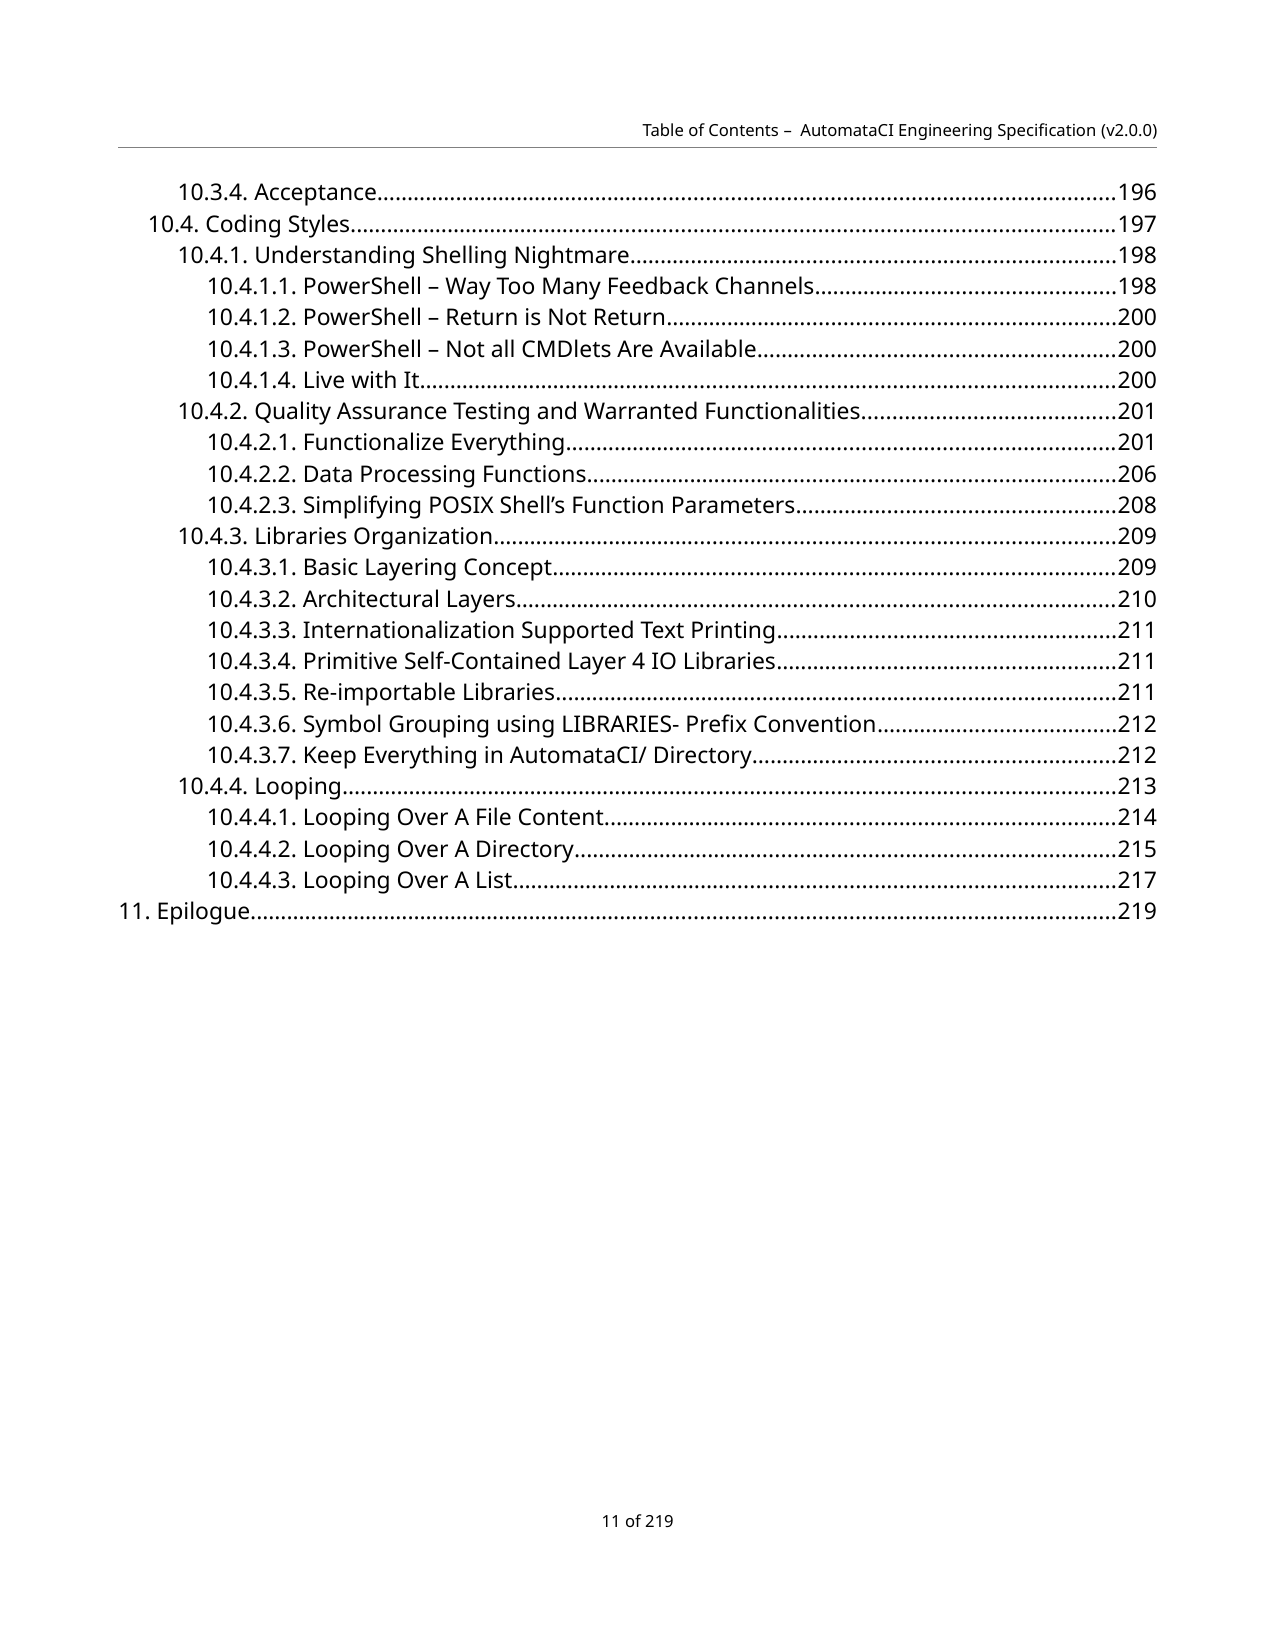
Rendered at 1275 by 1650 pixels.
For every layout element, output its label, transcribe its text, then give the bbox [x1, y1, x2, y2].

text 10.4.3.5. Re-importable Libraries 211 [207, 676, 1157, 708]
text 10.4.3.2. Architectural Layers 210 [207, 583, 1157, 614]
text 10.4.1.4. Live with It 200 [207, 364, 1157, 395]
text 10.4.4.1. Looping Over A File Content 214 [207, 801, 1157, 833]
text 10.4.4.3. Looping Over A List 217 [207, 864, 1157, 895]
text 10.3.4. Acceptance 196 [177, 176, 1157, 208]
text 10.4.3.3. Internationalization Supported Text Printing 211 [207, 614, 1157, 645]
text 10.4. Coding Styles 197 [148, 208, 1157, 239]
text 10.4.1. Understanding Shelling Nightmare 198 [177, 239, 1157, 270]
text 10.4.2.1. Functionalize Everything 201 [207, 426, 1157, 458]
text 10.4.4. Looping 213 [177, 770, 1157, 801]
text 10.4.1.3. PowerShell – Not all CMDlets Are Available 200 [207, 333, 1157, 364]
text 10.4.3.4. Primitive Self-Contained Layer 4 IO Libraries 211 [207, 645, 1157, 676]
text 10.4.3.6. Symbol Grouping using LIBRARIES- Prefix Convention 212 [207, 708, 1157, 739]
text 10.4.1.2. PowerShell – Return is Not Return 200 [207, 301, 1157, 333]
text 10.4.3. Libraries Organization 209 [177, 520, 1157, 551]
text 10.4.2. Quality Assurance Testing and Warranted Functionalities 201 [177, 395, 1157, 426]
text 10.4.3.7. Keep Everything in AutomataCI/ Directory 212 [207, 739, 1157, 770]
text 10.4.2.3. Simplifying POSIX Shell’s Function Parameters 208 [207, 489, 1157, 520]
text 10.4.3.1. Basic Layering Concept 209 [207, 551, 1157, 583]
text 10.4.4.2. Looping Over A Directory 215 [207, 833, 1157, 864]
text 10.4.2.2. Data Processing Functions 206 [207, 458, 1157, 489]
text 10.4.1.1. PowerShell – Way Too Many Feedback Channels 198 [207, 270, 1157, 301]
text 11. Epilogue 219 [118, 895, 1157, 926]
